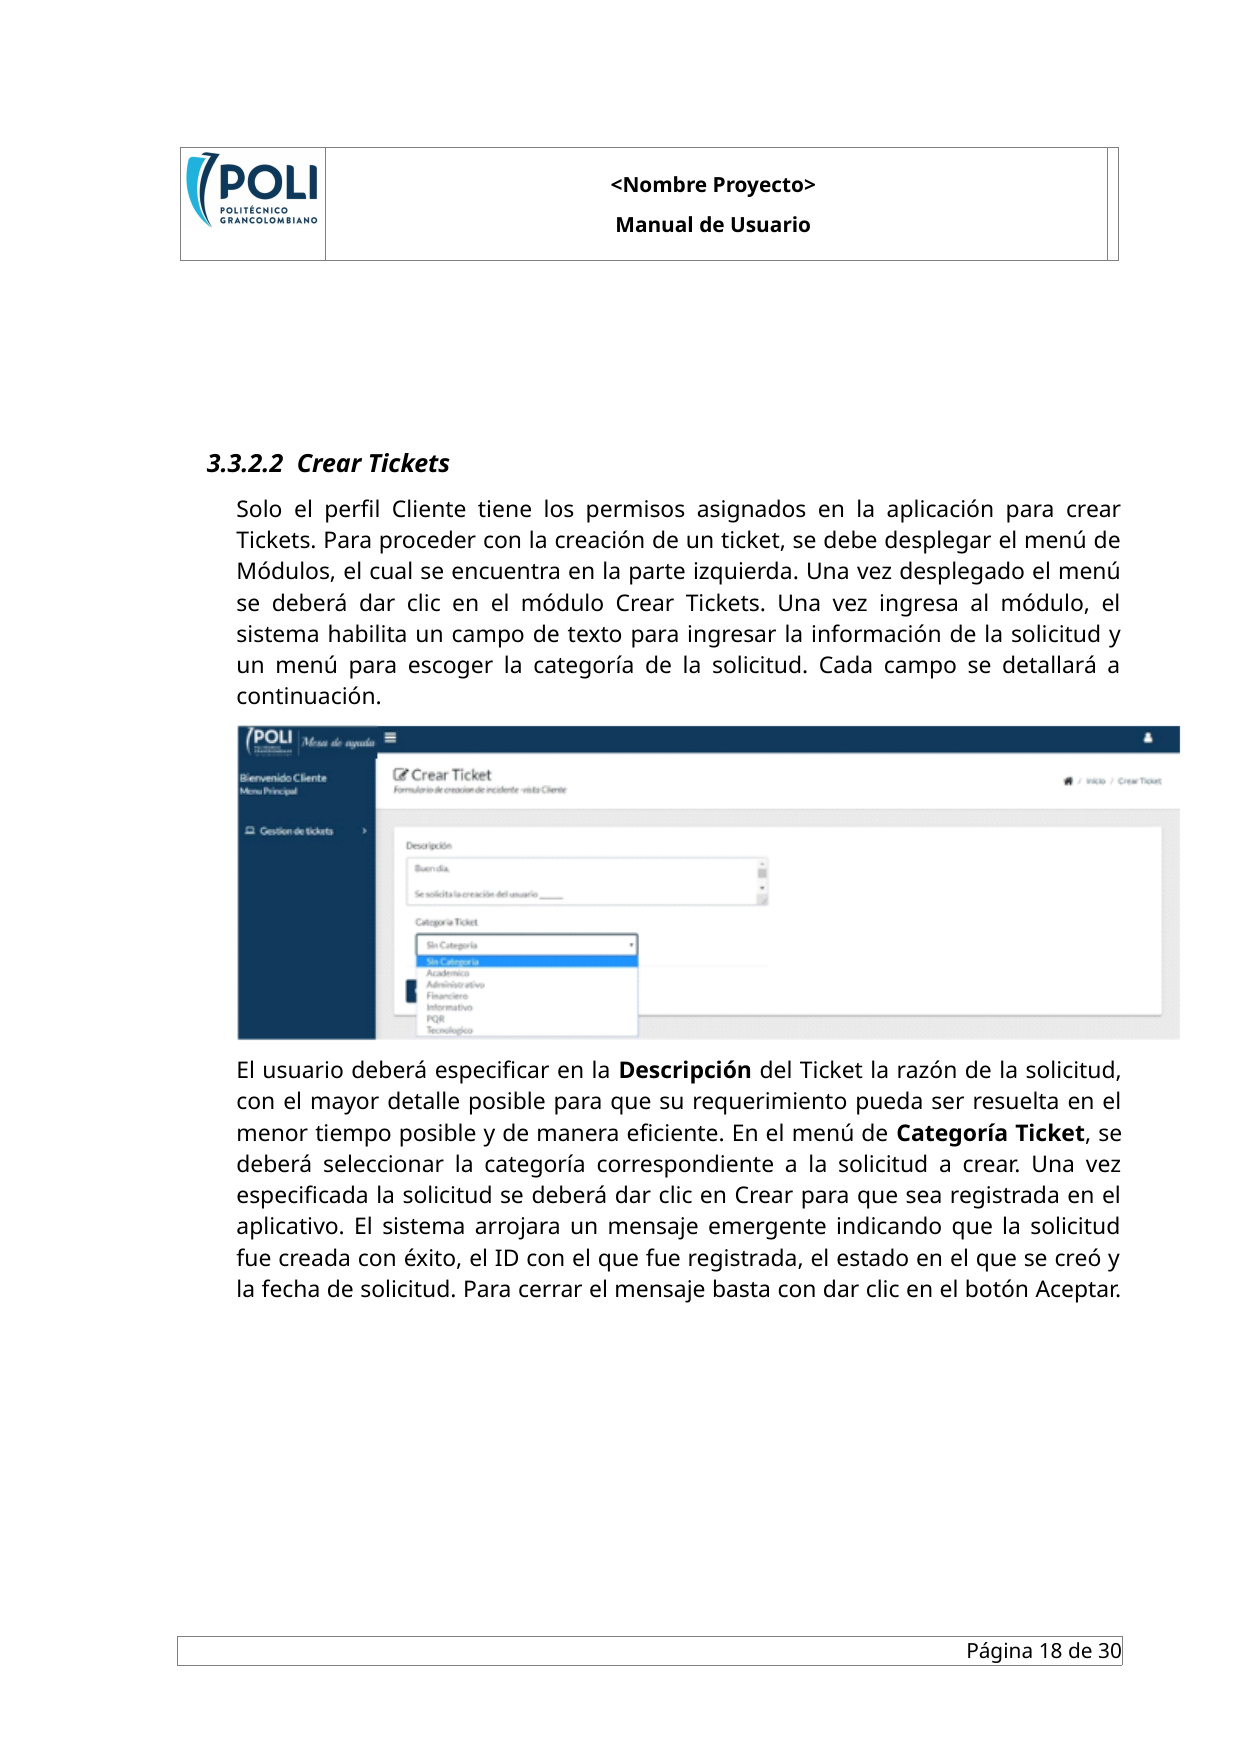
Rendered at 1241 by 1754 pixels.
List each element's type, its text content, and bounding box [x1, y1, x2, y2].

subtitle Crear Tickets [207, 446, 1122, 480]
text El usuario deberá especificar en la Descripción del Ticket la razón de la solicitud, con el mayor detalle posible para que su requerimiento pueda ser resuelta en el menor tiempo posible y de manera eficiente. En el menú de Categoría Ticket, se deberá seleccionar la categoría correspondiente a la solicitud a crear. Una vez especificada la solicitud se deberá dar clic en Crear para que sea registrada en el aplicativo. El sistema arrojara un mensaje emergente indicando que la solicitud fue creada con éxito, el ID con el que fue registrada, el estado en el que se creó y la fecha de solicitud. Para cerrar el mensaje basta con dar clic en el botón Aceptar. [236, 1054, 1122, 1304]
text Solo el perfil Cliente tiene los permisos asignados en la aplicación para crear Tickets. Para proceder con la creación de un ticket, se debe desplegar el menú de Módulos, el cual se encuentra en la parte izquierda. Una vez desplegado el menú se deberá dar clic en el módulo Crear Tickets. Una vez ingresa al módulo, el sistema habilita un campo de texto para ingresar la información de la solicitud y un menú para escoger la categoría de la solicitud. Cada campo se detallará a continuación. [236, 493, 1122, 711]
